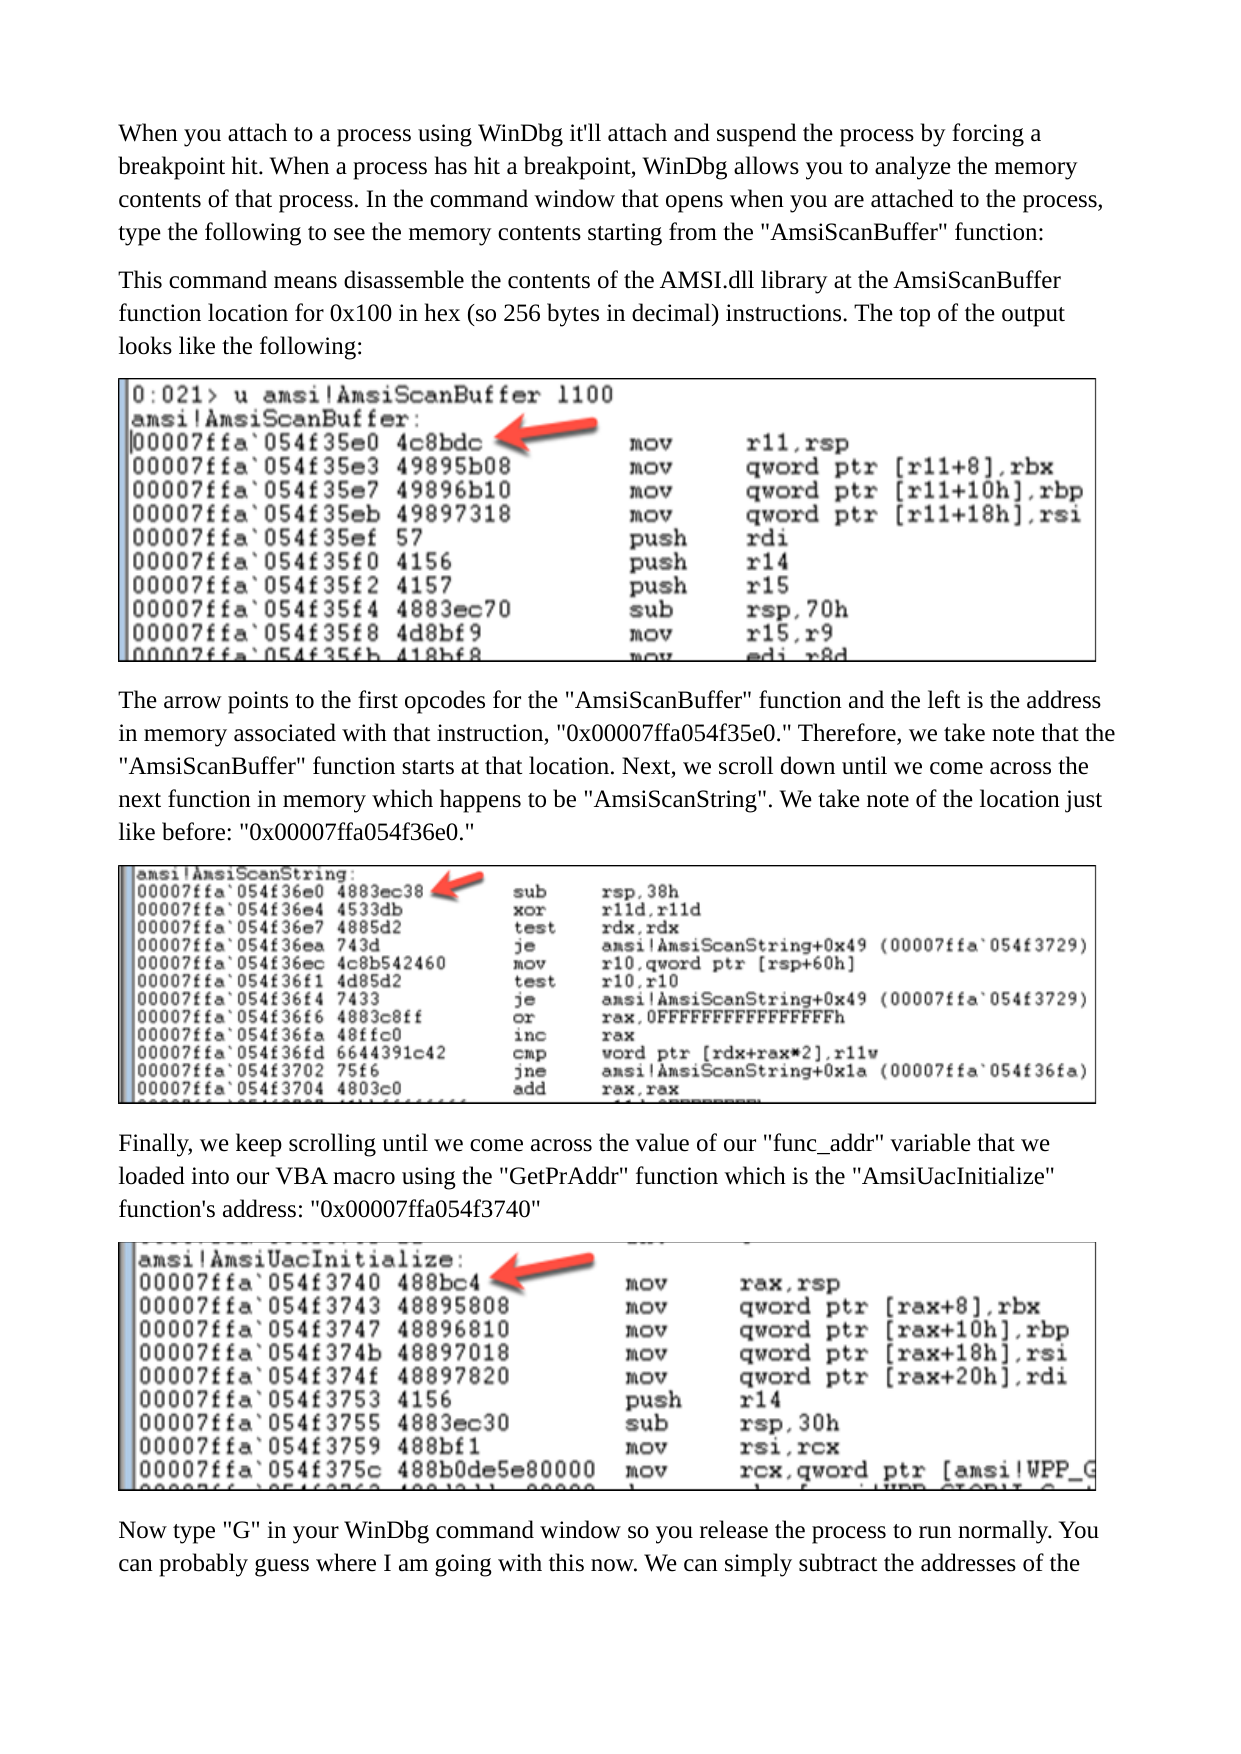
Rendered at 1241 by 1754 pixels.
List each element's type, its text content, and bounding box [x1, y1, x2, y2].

picture [118, 378, 1097, 662]
text When you attach to a process using WinDbg it'll attach and suspend the process by forcing a breakpoint hit. When a process has hit a breakpoint, WinDbg allows you to analyze the memory contents of that process. In the command window that opens when you are attached to the process, type the following to see the memory contents starting from the "AmsiScanBuffer" function: [118, 118, 1122, 246]
text Now type "G" in your WinDbg command window so you release the process to run normally. You can probably guess where I am going with this now. We can simply subtract the addresses of the [118, 1515, 1122, 1576]
text The arrow points to the first opcodes for the "AmsiScanBuffer" function and the left is the address in memory associated with that instruction, "0x00007ffa054f35e0." Therefore, we take note that the "AmsiScanBuffer" function starts at that location. Next, we scroll down until we come across the next function in memory which happens to be "AmsiScanString". We take note of the location just like before: "0x00007ffa054f36e0." [118, 685, 1122, 846]
text This command means disassemble the contents of the AMSI.dll library at the AmsiScanBuffer function location for 0x100 in hex (so 256 bytes in decimal) instructions. The top of the output looks like the following: [118, 265, 1122, 359]
text Finally, we keep scrolling until we come across the value of our "func_addr" variable that we loaded into our VBA macro using the "GetPrAddr" function which is the "AmsiUacInitialize" function's address: "0x00007ffa054f3740" [118, 1128, 1122, 1223]
picture [118, 865, 1097, 1104]
picture [118, 1242, 1097, 1491]
